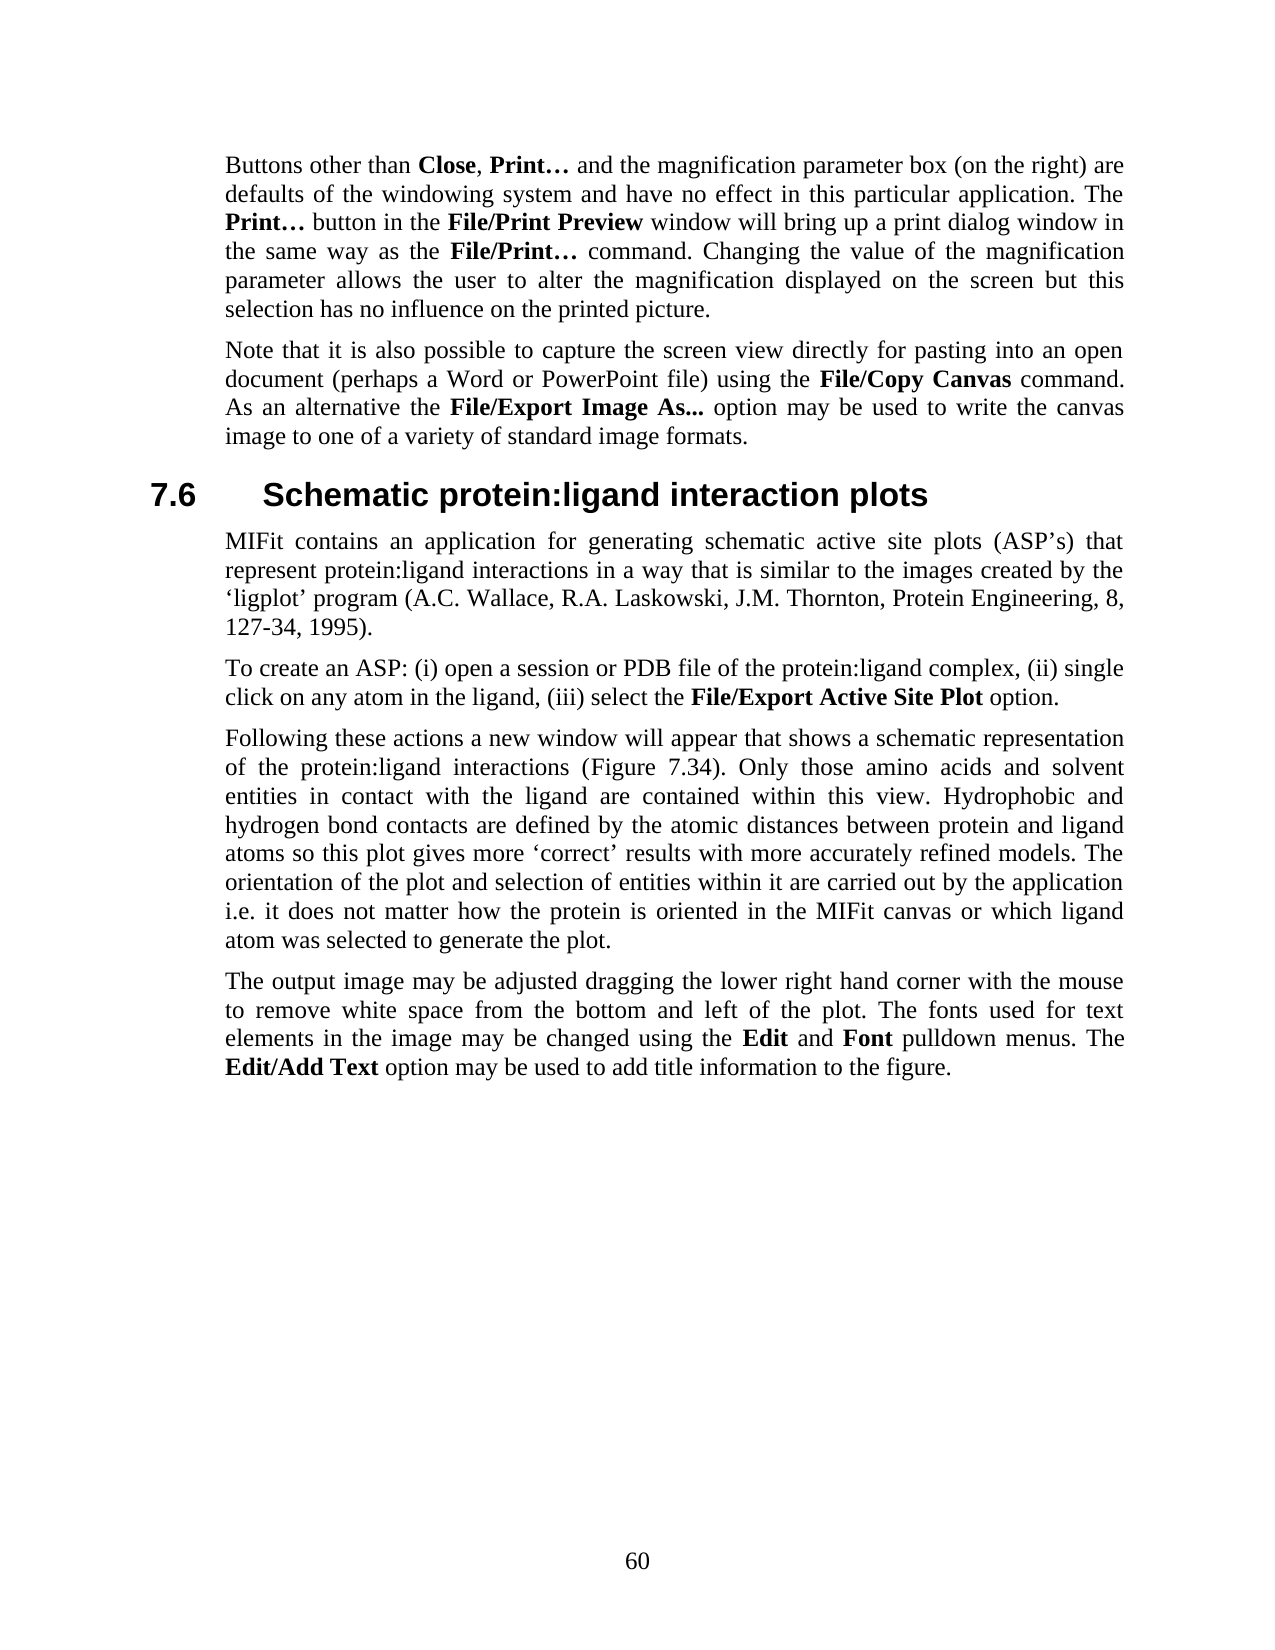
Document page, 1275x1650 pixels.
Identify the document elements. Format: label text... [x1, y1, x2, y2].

text The output image may be adjusted dragging the lower right hand corner with the mouse to remove white space from the bottom and left of the plot. The fonts used for text elements in the image may be changed using the Edit and Font pulldown menus. The Edit/Add Text option may be used to add title information to the figure. [225, 966, 1125, 1081]
text Note that it is also possible to capture the screen view directly for pasting into an open document (perhaps a Word or PowerPoint file) using the File/Copy Canvas command. As an alternative the File/Export Image As... option may be used to write the canvas image to one of a variety of standard image formats. [225, 335, 1125, 450]
subtitle Schematic protein:ligand interaction plots [150, 475, 1125, 513]
text MIFit contains an application for generating schematic active site plots (ASP’s) that represent protein:ligand interactions in a way that is similar to the images created by the ‘ligplot’ program (A.C. Wallace, R.A. Laskowski, J.M. Thornton, Protein Engineering, 8, 127-34, 1995). [225, 526, 1125, 641]
text Following these actions a new window will appear that shows a schematic representation of the protein:ligand interactions (Figure 7.34). Only those amino acids and solvent entities in contact with the ligand are contained within this view. Hydrophobic and hydrogen bond contacts are defined by the atomic distances between protein and ligand atoms so this plot gives more ‘correct’ results with more accurately refined models. The orientation of the plot and selection of entities within it are carried out by the application i.e. it does not matter how the protein is oriented in the MIFit canvas or which ligand atom was selected to generate the plot. [225, 723, 1125, 953]
text To create an ASP: (i) open a session or PDB file of the protein:ligand complex, (ii) single click on any atom in the ligand, (iii) select the File/Export Active Site Plot option. [225, 653, 1125, 711]
text Buttons other than Close, Print… and the magnification parameter box (on the right) are defaults of the windowing system and have no effect in this particular application. The Print… button in the File/Print Preview window will bring up a print dialog window in the same way as the File/Print… command. Changing the value of the magnification parameter allows the user to alter the magnification displayed on the screen but this selection has no influence on the printed picture. [225, 150, 1125, 322]
